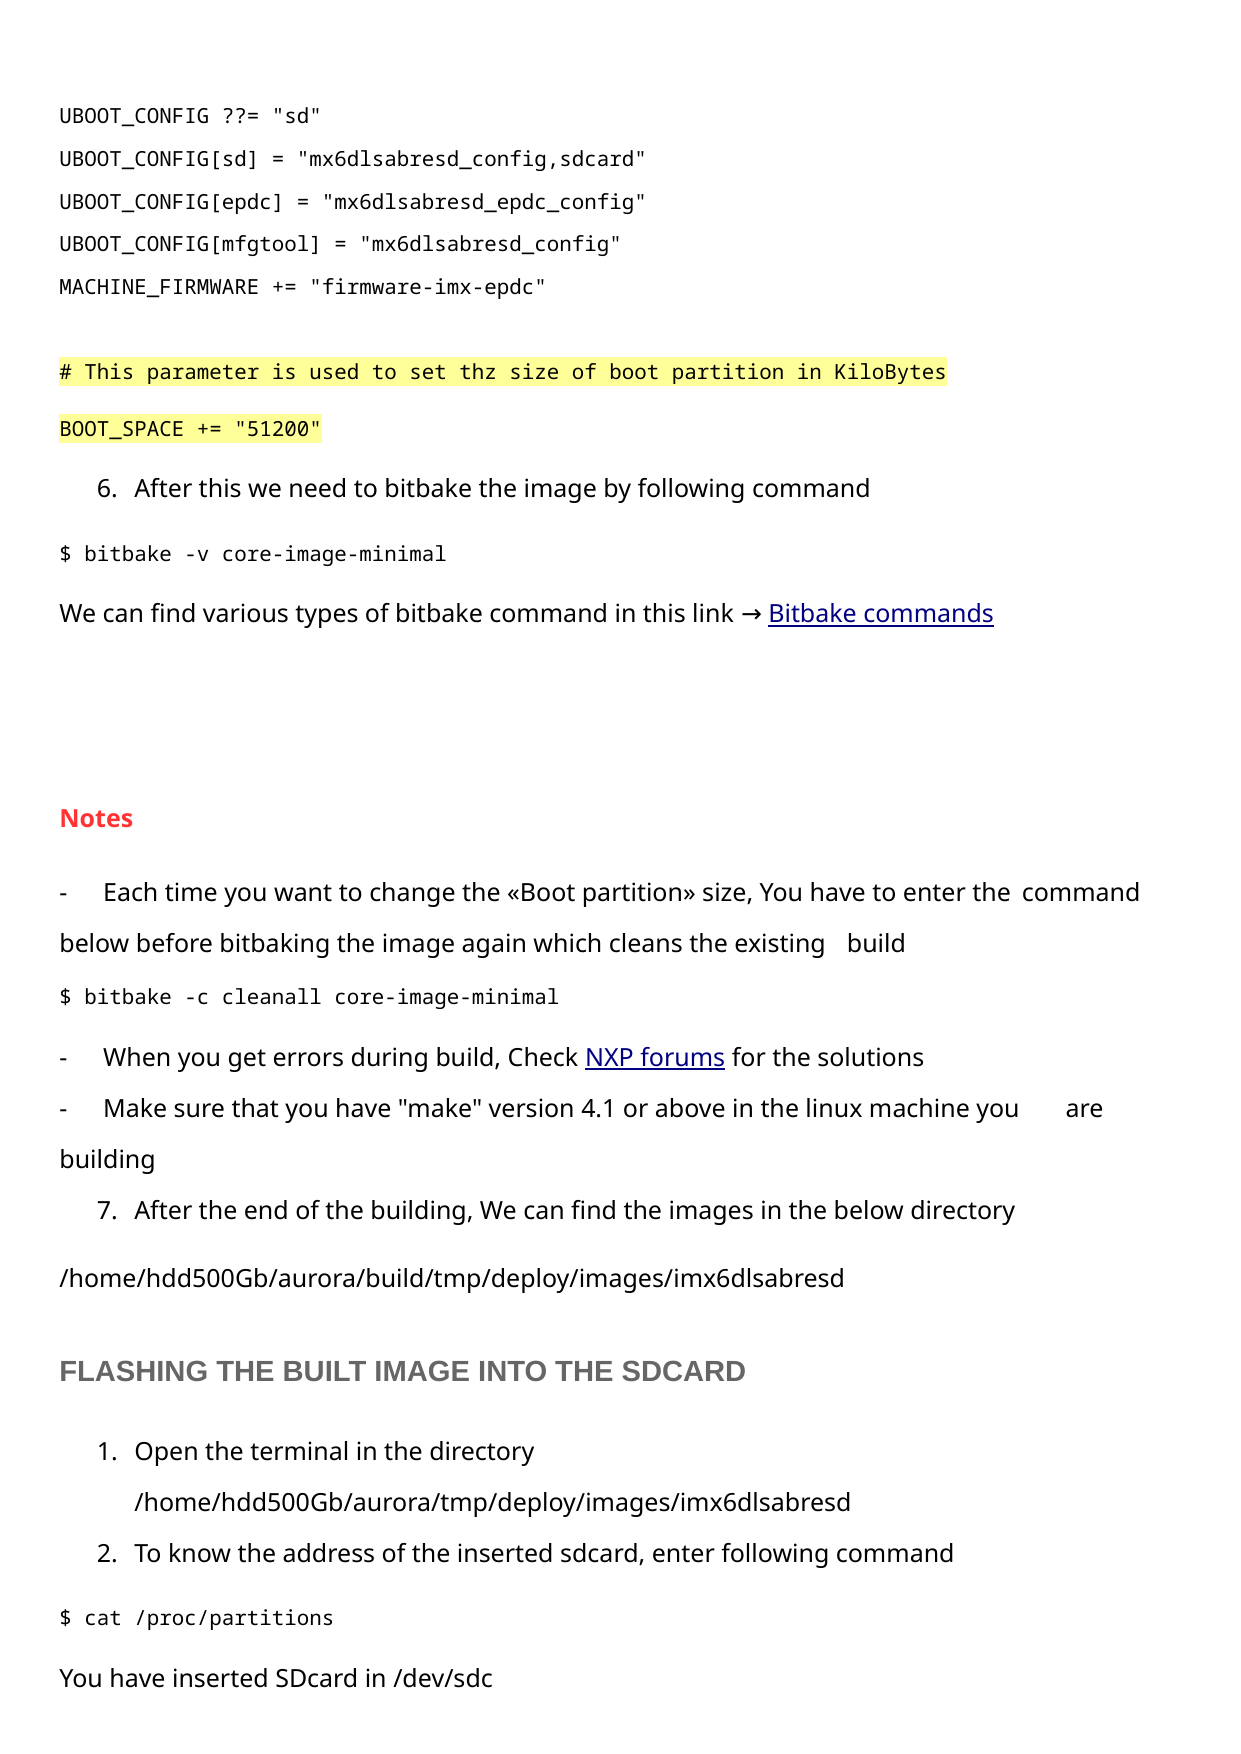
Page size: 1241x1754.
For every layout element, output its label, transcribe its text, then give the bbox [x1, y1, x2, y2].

subtitle FLASHING THE BUILT IMAGE INTO THE SDCARD [59, 1354, 1181, 1387]
text UBOOT_CONFIG[mfgtool] = "mx6dlsabresd_config" [59, 229, 1181, 258]
text - Each time you want to change the «Boot partition» size, You have to enter the command below before bitbaking the image again which cleans the existing build [59, 874, 1181, 959]
text MACHINE_FIRMWARE += "firmware-imx-epdc" [59, 272, 1181, 301]
text We can find various types of bitbake command in this link → Bitbake commands [59, 596, 1181, 630]
text $ cat /proc/partitions [59, 1603, 1181, 1632]
text $ bitbake -c cleanall core-image-minimal [59, 982, 1181, 1011]
text BOOT_SPACE += "51200" [59, 414, 1181, 443]
text UBOOT_CONFIG ??= "sd" [59, 102, 1181, 130]
text UBOOT_CONFIG[epdc] = "mx6dlsabresd_epdc_config" [59, 187, 1181, 215]
text # This parameter is used to set thz size of boot partition in KiloBytes [59, 357, 1181, 386]
text UBOOT_CONFIG[sd] = "mx6dlsabresd_config,sdcard" [59, 144, 1181, 173]
text You have inserted SDcard in /dev/sdc [59, 1660, 1181, 1694]
text - When you get errors during build, Check NXP forums for the solutions [59, 1039, 1181, 1073]
list Open the terminal in the directory /home/hdd500Gb/aurora/tmp/deploy/images/imx6dlsabresd [97, 1433, 1181, 1518]
text - Make sure that you have "make" version 4.1 or above in the linux machine you are building [59, 1090, 1181, 1176]
list After this we need to bitbake the image by following command [97, 471, 1181, 505]
list To know the address of the inserted sdcard, enter following command [97, 1535, 1181, 1569]
text /home/hdd500Gb/aurora/build/tmp/deploy/images/imx6dlsabresd [59, 1261, 1181, 1295]
list After the end of the building, We can find the images in the below directory [97, 1192, 1181, 1227]
text Notes [59, 800, 1181, 834]
text $ bitbake -v core-image-minimal [59, 539, 1181, 568]
